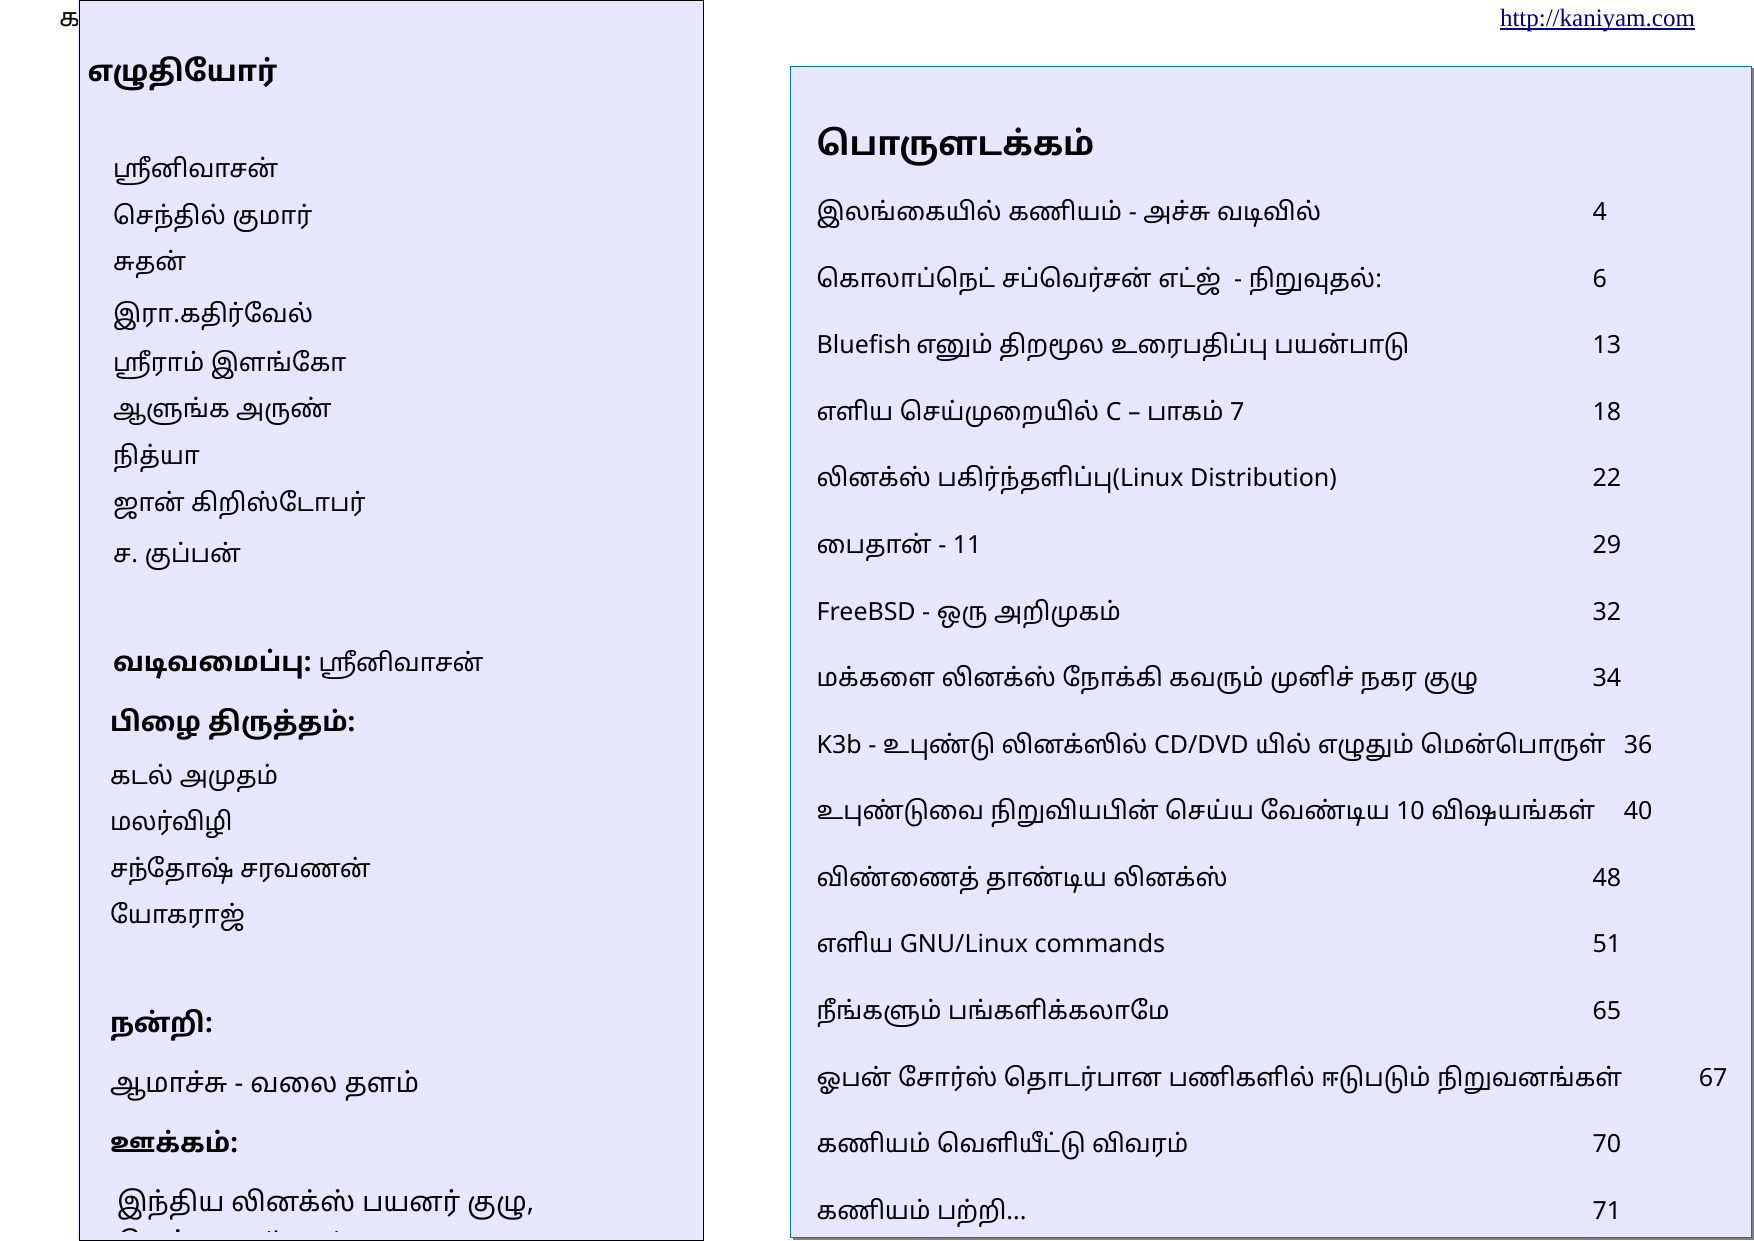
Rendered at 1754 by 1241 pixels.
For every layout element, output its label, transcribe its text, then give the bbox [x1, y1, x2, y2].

text சுதன் [113, 249, 694, 280]
text மக்களை லினக்ஸ் நோக்கி கவரும் முனிச் நகர குழு 34 [816, 660, 1727, 696]
text நன்றி: [88, 1004, 694, 1044]
text செந்தில் குமார் [113, 202, 694, 233]
text மலர்விழி [88, 809, 694, 840]
text FreeBSD - ஒரு அறிமுகம் 32 [816, 593, 1727, 629]
text எழுதியோர் [87, 55, 694, 93]
text Bluefishஎனும் திறமூல உரைபதிப்பு பயன்பாடு 13 [816, 327, 1727, 363]
text ஜான் கிறிஸ்டோபர் [113, 489, 694, 520]
text யோகராஜ் [88, 902, 694, 933]
text இந்திய லினக்ஸ் பயனர் குழு, [88, 1182, 694, 1222]
text ஆமாச்சு - வலை தளம் [88, 1064, 694, 1104]
text விண்ணைத் தாண்டிய லினக்ஸ் 48 [816, 859, 1727, 896]
text நித்யா [113, 443, 694, 474]
text ஊக்கம்: [88, 1124, 694, 1163]
text எளிய GNU/Linux commands 51 [816, 926, 1727, 962]
text பிழை திருத்தம்: [88, 702, 694, 742]
text கணியம் வெளியீட்டு விவரம் 70 [816, 1126, 1727, 1162]
text சந்தோஷ் சரவணன் [88, 856, 694, 887]
text கொலாப்நெட் சப்வெர்சன் எட்ஜ் - நிறுவுதல்: 6 [816, 260, 1727, 296]
text நீங்களும் பங்களிக்கலாமே 65 [816, 993, 1727, 1029]
text ச. குப்பன் [113, 536, 694, 572]
text வடிவமைப்பு: ஸ்ரீனிவாசன் [113, 590, 694, 682]
text கணியம் பற்றி... 71 [816, 1192, 1727, 1228]
text இரா.கதிர்வேல் [113, 296, 694, 332]
text பொருளடக்கம் [816, 125, 1727, 169]
text லினக்ஸ் பகிர்ந்தளிப்பு(Linux Distribution) 22 [816, 460, 1727, 496]
subtitle இலங்கையில் கணியம் - அச்சு வடிவில் 4 [816, 194, 1727, 230]
text ஸ்ரீனிவாசன் [113, 156, 694, 187]
text எளிய செய்முறையில் C – பாகம் 7 18 [816, 393, 1727, 429]
text K3b - உபுண்டு லினக்ஸில் CD/DVD யில் எழுதும் மென்பொருள் 36 [816, 726, 1727, 762]
text உபுண்டுவை நிறுவியபின் செய்ய வேண்டிய 10 விஷயங்கள் 40 [816, 793, 1727, 829]
text கடல் அமுதம் [88, 762, 694, 793]
text சென்னை ilugc.in [88, 1222, 694, 1231]
text ஆளுங்க அருண் [113, 396, 694, 427]
text ஓபன் சோர்ஸ் தொடர்பான பணிகளில் ஈடுபடும் நிறுவனங்கள் 67 [816, 1059, 1727, 1095]
text பைதான் - 11 29 [816, 527, 1727, 563]
text ஸ்ரீராம் இளங்கோ [113, 349, 694, 381]
